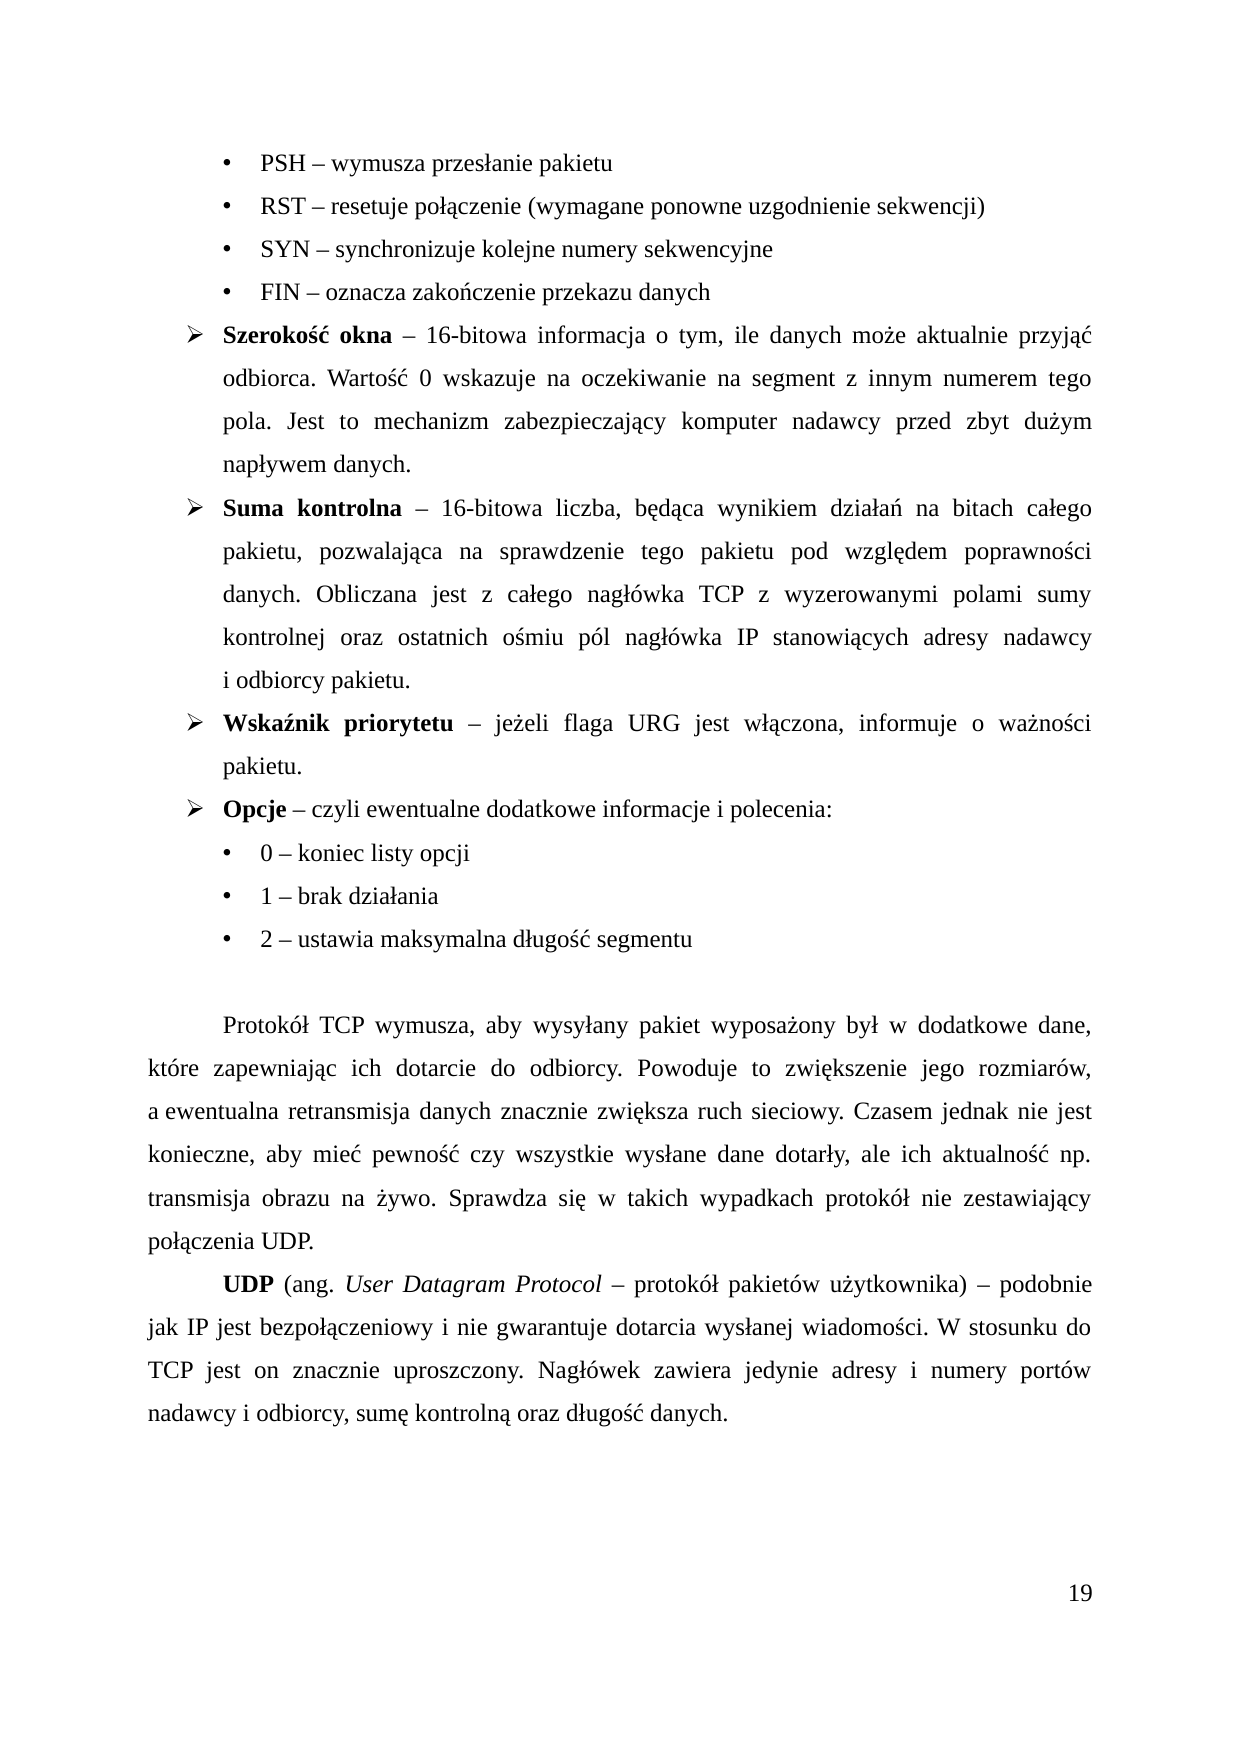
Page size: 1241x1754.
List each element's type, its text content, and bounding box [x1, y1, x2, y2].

list PSH – wymusza przesłanie pakietu [223, 148, 1093, 176]
list 0 – koniec listy opcji [223, 838, 1093, 866]
list Opcje – czyli ewentualne dodatkowe informacje i polecenia: [185, 794, 1093, 823]
text Protokół TCP wymusza, aby wysyłany pakiet wyposażony był w dodatkowe dane, które zapewniając ich dotarcie do odbiorcy. Powoduje to zwiększenie jego rozmiarów, a ewentualna retransmisja danych znacznie zwiększa ruch sieciowy. Czasem jednak nie jest konieczne, aby mieć pewność czy wszystkie wysłane dane dotarły, ale ich aktualność np. transmisja obrazu na żywo. Sprawdza się w takich wypadkach protokół nie zestawiający połączenia UDP. [148, 1010, 1093, 1254]
list FIN – oznacza zakończenie przekazu danych [223, 277, 1093, 306]
text UDP (ang. User Datagram Protocol – protokół pakietów użytkownika) – podobnie jak IP jest bezpołączeniowy i nie gwarantuje dotarcia wysłanej wiadomości. W stosunku do TCP jest on znacznie uproszczony. Nagłówek zawiera jedynie adresy i numery portów nadawcy i odbiorcy, sumę kontrolną oraz długość danych. [148, 1269, 1093, 1427]
list 2 – ustawia maksymalna długość segmentu [223, 924, 1093, 953]
list RST – resetuje połączenie (wymagane ponowne uzgodnienie sekwencji) [223, 191, 1093, 219]
list Szerokość okna – 16-bitowa informacja o tym, ile danych może aktualnie przyjąć odbiorca. Wartość 0 wskazuje na oczekiwanie na segment z innym numerem tego pola. Jest to mechanizm zabezpieczający komputer nadawcy przed zbyt dużym napływem danych. [185, 320, 1093, 478]
list 1 – brak działania [223, 881, 1093, 909]
list SYN – synchronizuje kolejne numery sekwencyjne [223, 234, 1093, 263]
list Wskaźnik priorytetu – jeżeli flaga URG jest włączona, informuje o ważności pakietu. [185, 708, 1093, 780]
list Suma kontrolna – 16-bitowa liczba, będąca wynikiem działań na bitach całego pakietu, pozwalająca na sprawdzenie tego pakietu pod względem poprawności danych. Obliczana jest z całego nagłówka TCP z wyzerowanymi polami sumy kontrolnej oraz ostatnich ośmiu pól nagłówka IP stanowiących adresy nadawcy i odbiorcy pakietu. [185, 493, 1093, 694]
